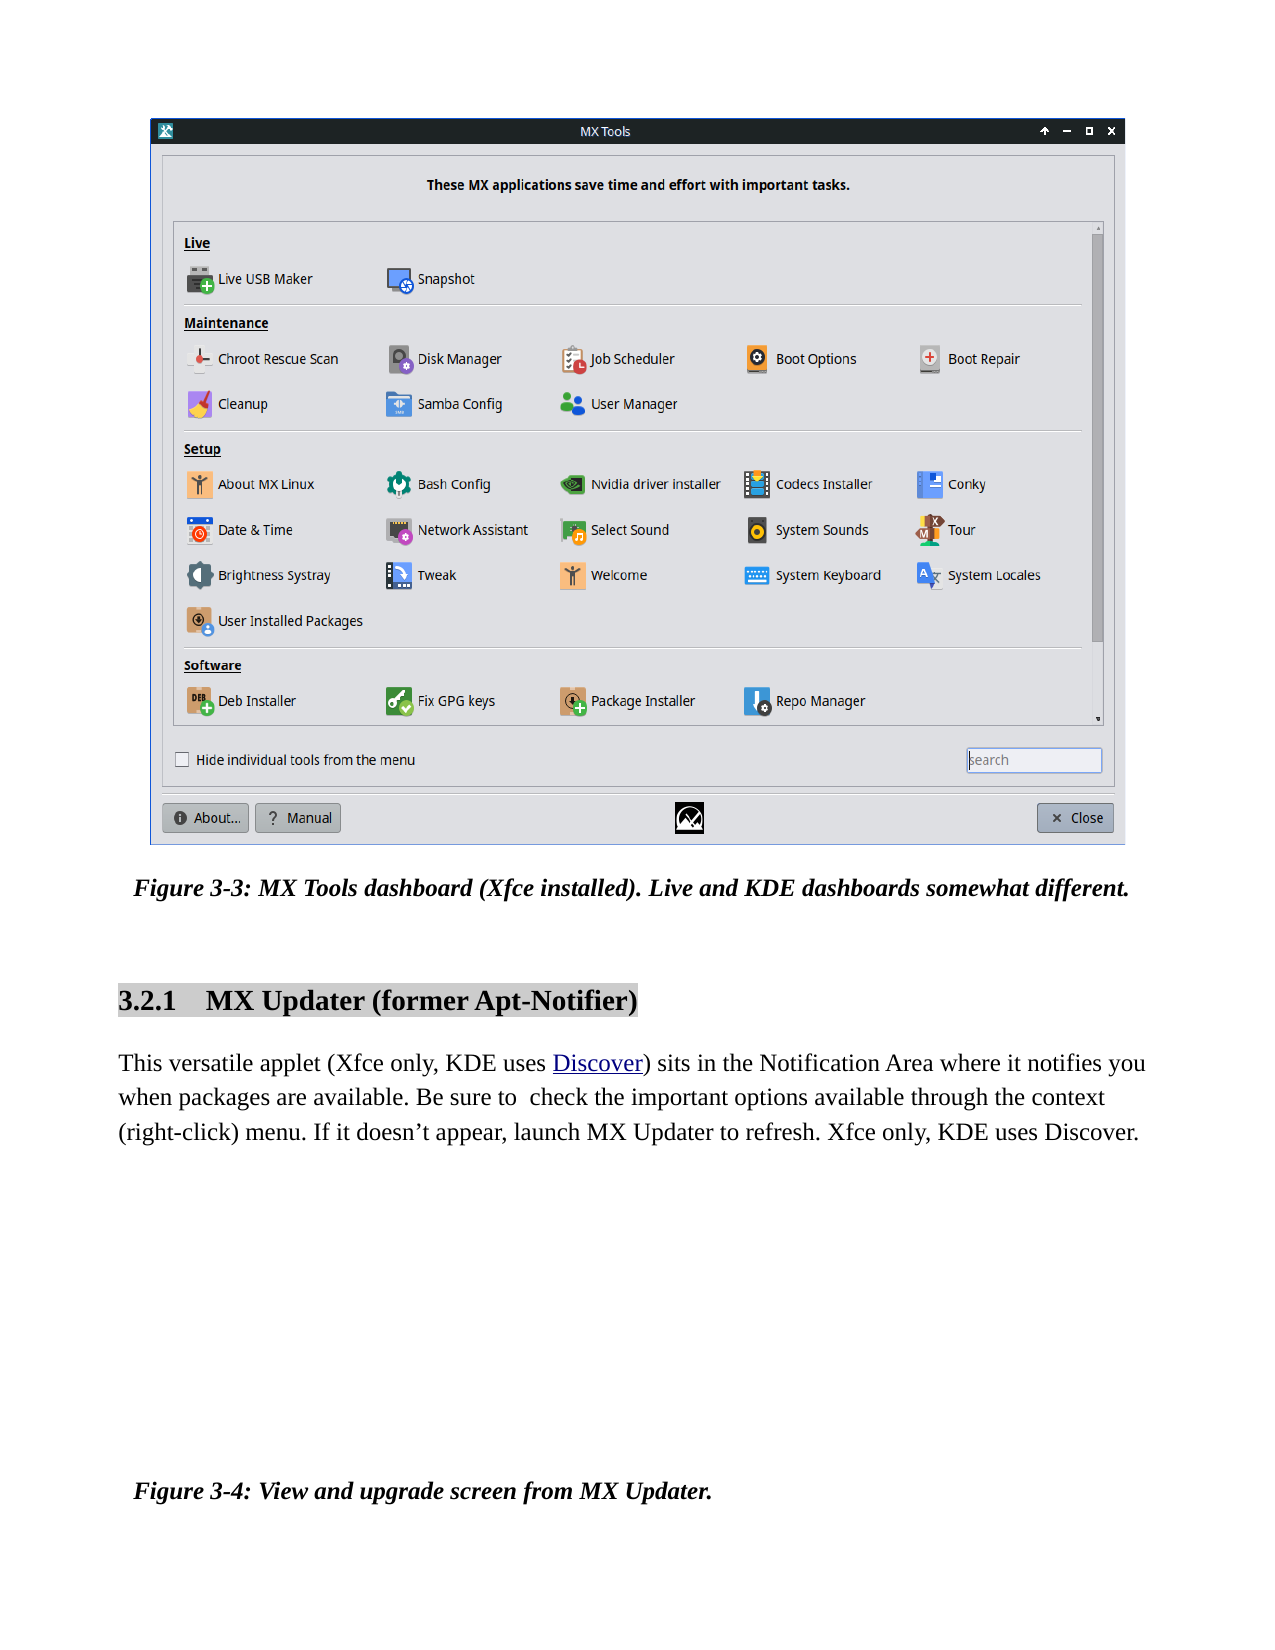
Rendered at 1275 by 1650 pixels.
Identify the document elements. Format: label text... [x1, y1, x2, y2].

text This versatile applet (Xfce only, KDE uses Discover) sits in the Notification Area where it notifies you when packages are available. Be sure to check the important options available through the context (right-click) menu. If it doesn’t appear, launch MX Updater to refresh. Xfce only, KDE uses Discover. [118, 1048, 1157, 1146]
text Figure 3-4: View and upgrade screen from MX Updater. [133, 1476, 1142, 1505]
subtitle 3.2.1 MX Updater (former Apt-Notifier) [638, 983, 1138, 1017]
picture [150, 118, 1125, 845]
text Figure 3-3: MX Tools dashboard (Xfce installed). Live and KDE dashboards somewhat different. [133, 873, 1142, 902]
